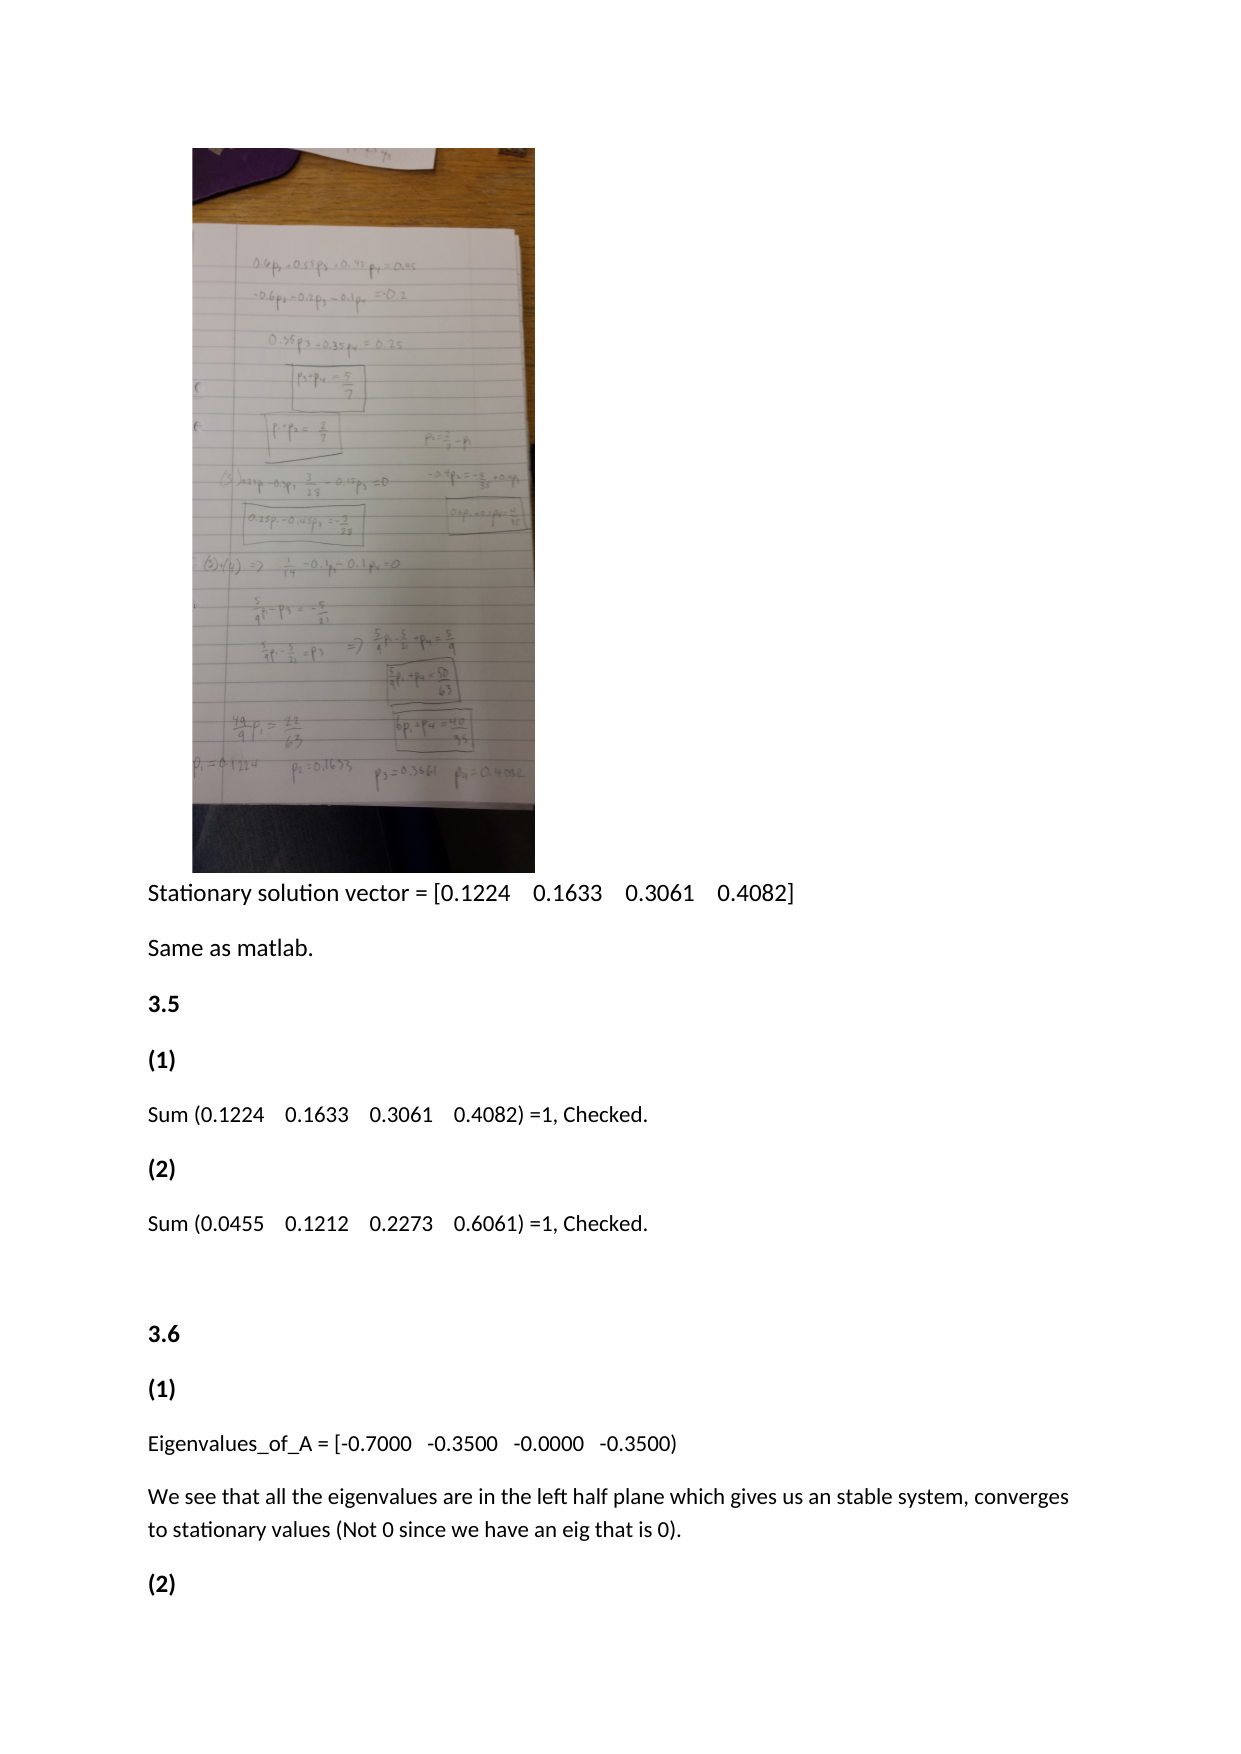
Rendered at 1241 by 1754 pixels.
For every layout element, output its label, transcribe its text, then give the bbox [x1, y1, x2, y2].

text Eigenvalues_of_A = [-0.7000 -0.3500 -0.0000 -0.3500) [148, 1429, 1093, 1457]
text Sum (0.1224 0.1633 0.3061 0.4082) =1, Checked. [148, 1100, 1093, 1128]
text 3.6 [148, 1318, 1093, 1348]
text (2) [148, 1568, 1093, 1598]
text Same as matlab. [148, 933, 1093, 963]
text We see that all the eigenvalues are in the left half plane which gives us an stable system, converges to stationary values (Not 0 since we have an eig that is 0). [148, 1482, 1093, 1543]
text Stationary solution vector = [0.1224 0.1633 0.3061 0.4082] [148, 148, 1093, 907]
text (2) [148, 1153, 1093, 1184]
text Sum (0.0455 0.1212 0.2273 0.6061) =1, Checked. [148, 1209, 1093, 1237]
picture [192, 148, 535, 873]
text 3.5 [148, 988, 1093, 1019]
text (1) [148, 1044, 1093, 1075]
text (1) [148, 1374, 1093, 1404]
